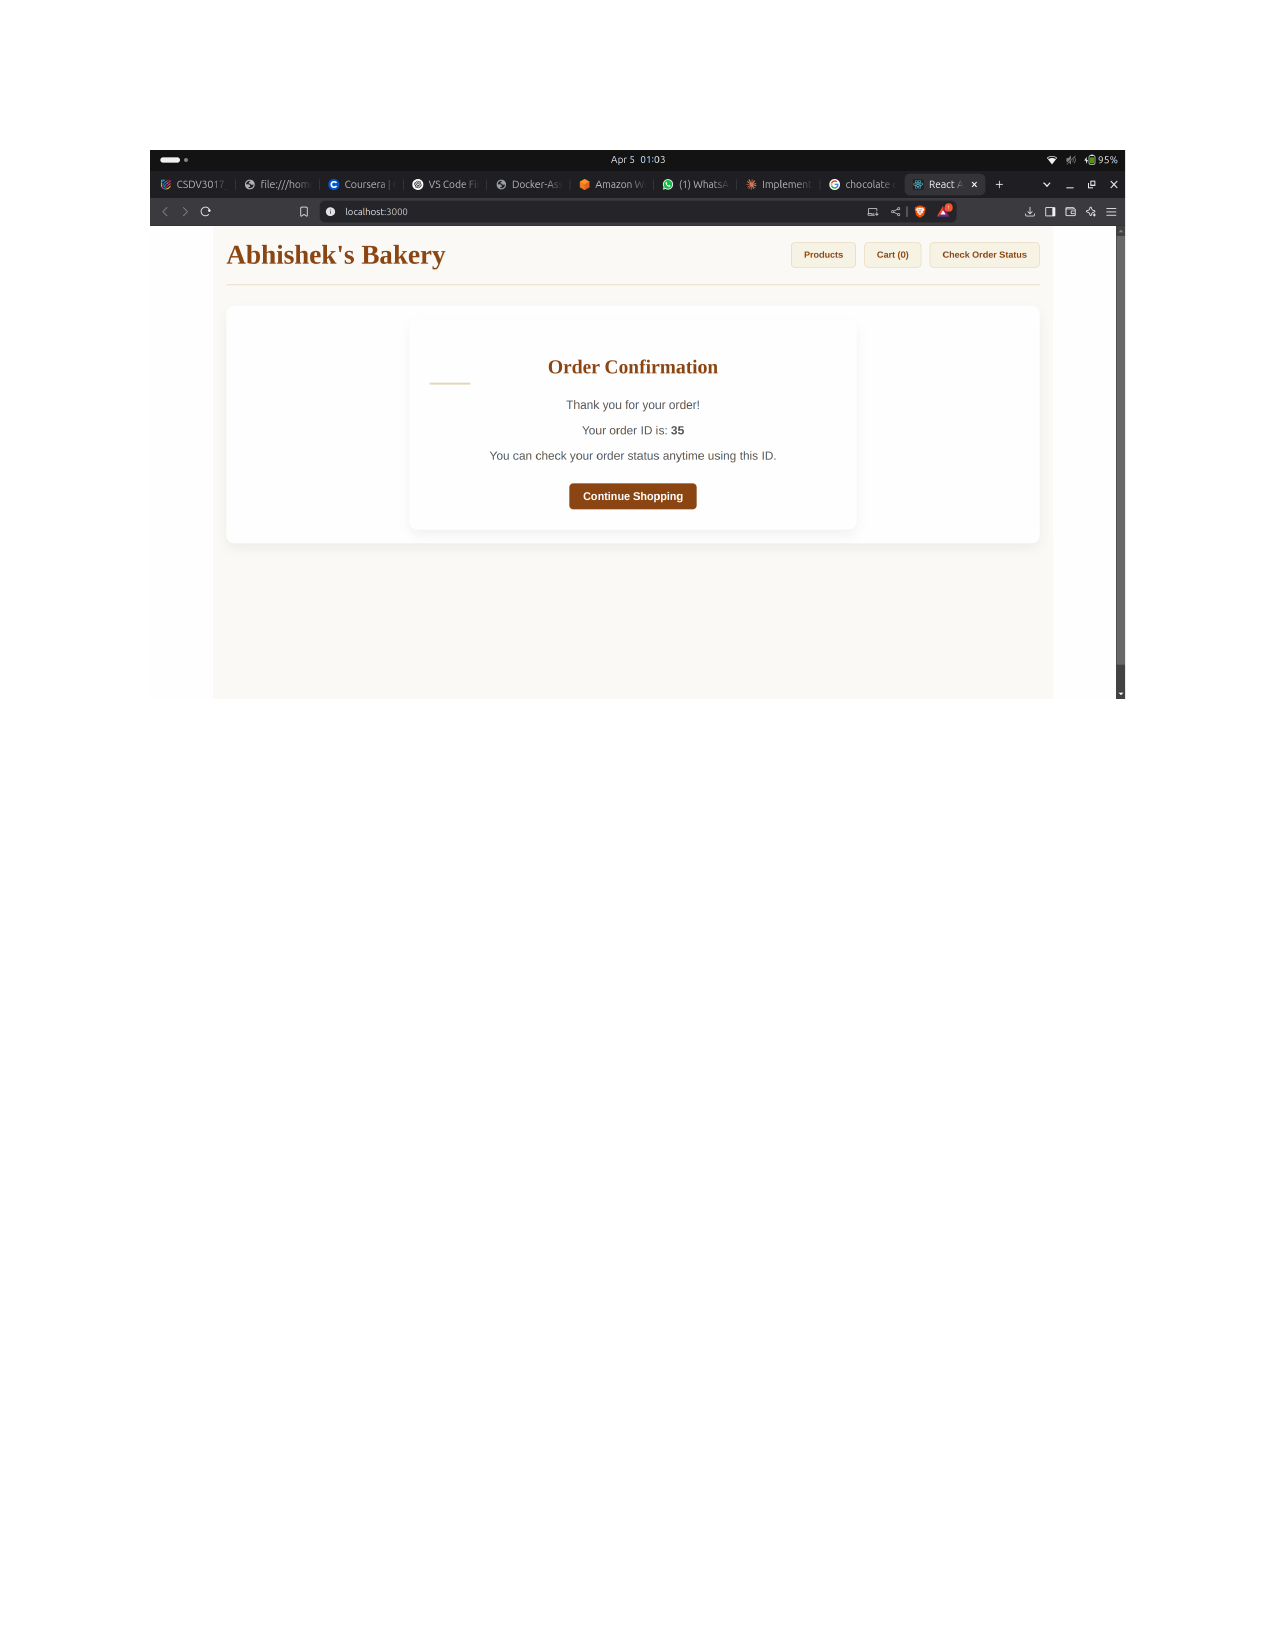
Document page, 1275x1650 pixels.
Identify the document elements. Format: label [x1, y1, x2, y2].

picture [150, 150, 1125, 699]
